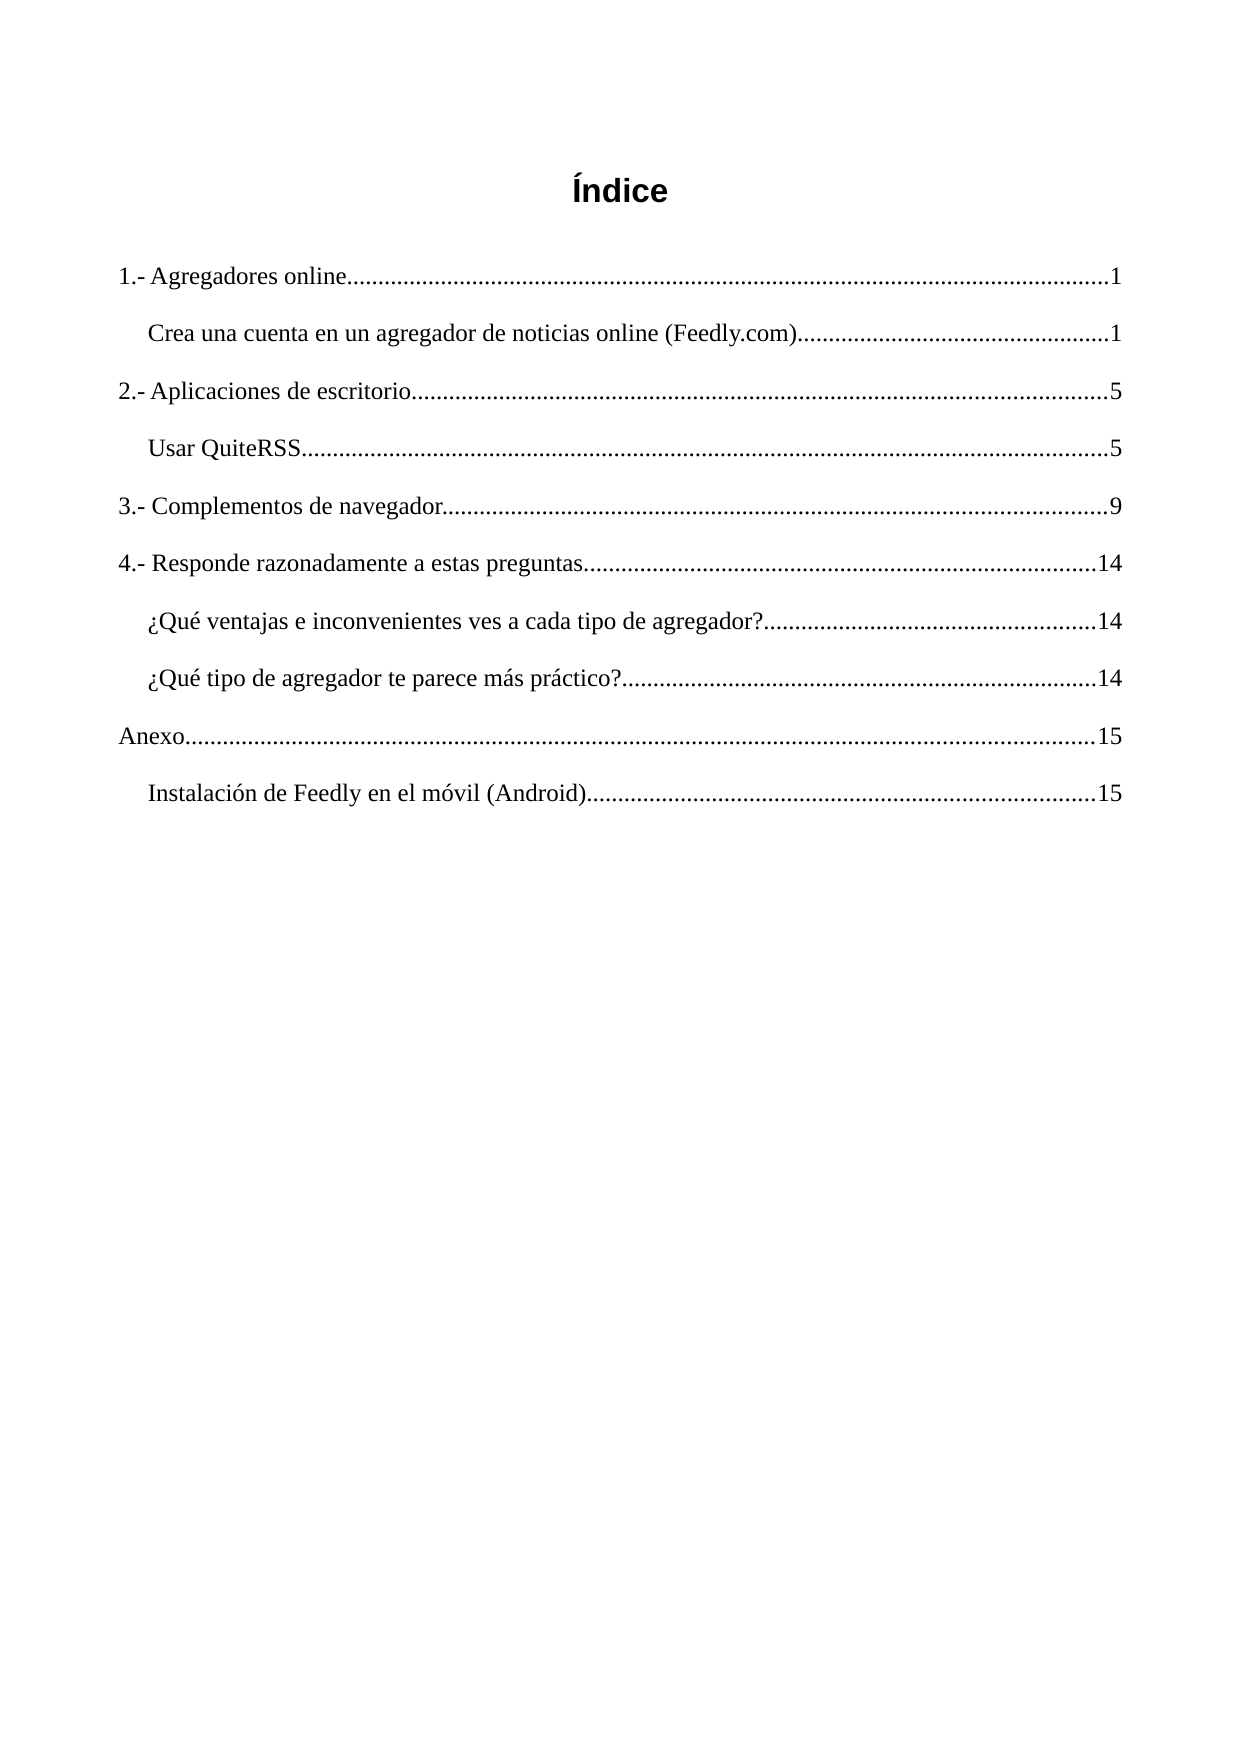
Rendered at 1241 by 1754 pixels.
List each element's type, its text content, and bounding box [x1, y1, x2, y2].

text 3.- Complementos de navegador. 9 [118, 491, 1122, 519]
text 4.- Responde razonadamente a estas preguntas. 14 [118, 548, 1122, 577]
subtitle Índice [118, 171, 1122, 210]
text 2.- Aplicaciones de escritorio. 5 [118, 376, 1122, 404]
text Instalación de Feedly en el móvil (Android). 15 [148, 778, 1122, 807]
text 1.- Agregadores online. 1 [118, 261, 1122, 289]
text Crea una cuenta en un agregador de noticias online (Feedly.com) 1 [148, 318, 1122, 347]
text Anexo 15 [118, 721, 1122, 749]
text Usar QuiteRSS 5 [148, 433, 1122, 462]
text ¿Qué tipo de agregador te parece más práctico? 14 [148, 663, 1122, 692]
text ¿Qué ventajas e inconvenientes ves a cada tipo de agregador? 14 [148, 606, 1122, 634]
